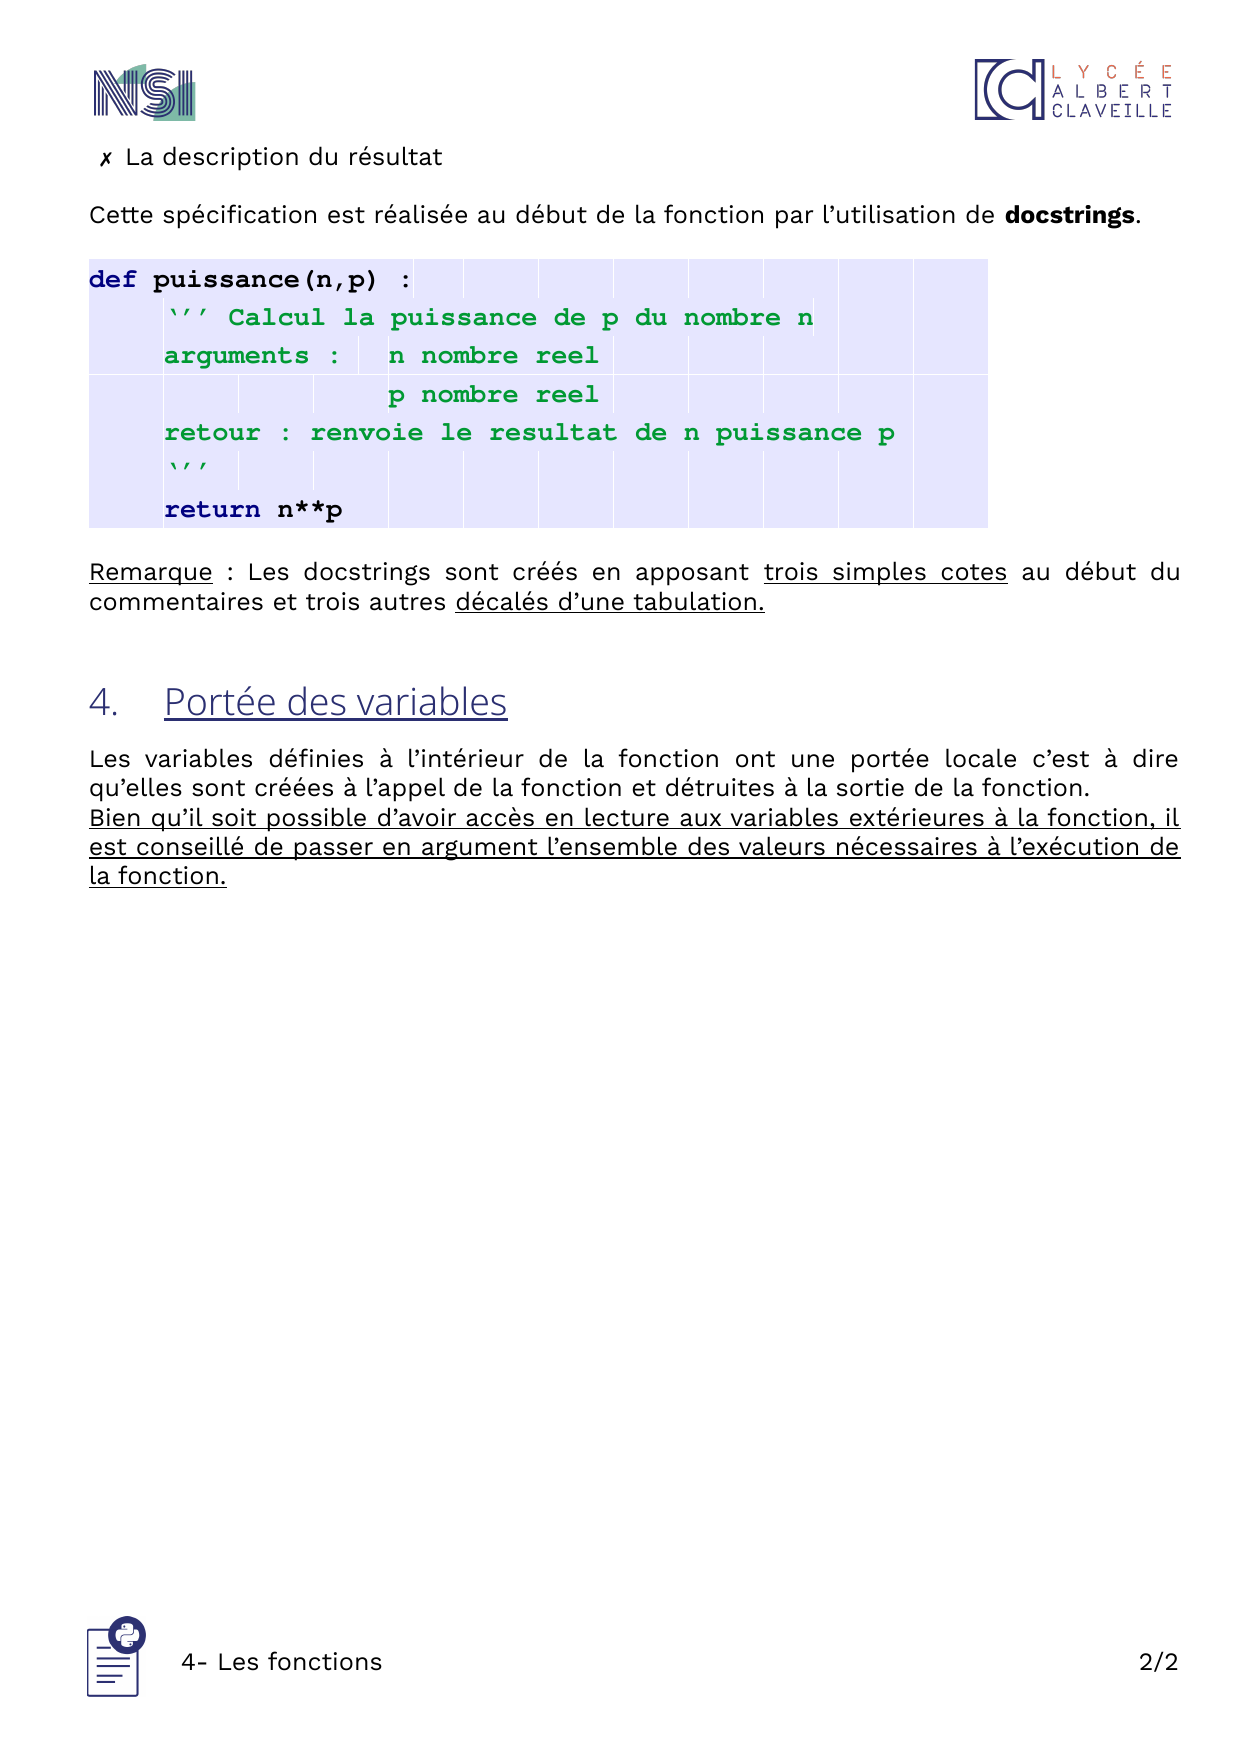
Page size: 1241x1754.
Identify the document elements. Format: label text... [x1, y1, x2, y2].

text est conseillé de passer en argument l’ensemble des valeurs nécessaires à l’exécution de [88, 829, 1181, 857]
picture [94, 64, 196, 121]
text p nombre reel [88, 374, 1181, 413]
text def puissance(n,p) : [988, 259, 1181, 298]
picture [974, 59, 1172, 120]
text arguments : n nombre reel [988, 336, 1181, 374]
text la fonction. [88, 858, 1181, 891]
text Remarque : Les docstrings sont créés en apposant trois simples cotes au début du commentaires et trois autres décalés d’une tabulation. [88, 558, 1181, 616]
list La description du résultat [100, 142, 1181, 171]
text ‘’’ Calcul la puissance de p du nombre n [988, 298, 1181, 336]
text retour : renvoie le resultat de n puissance p [988, 413, 1181, 451]
text Les variables définies à l’intérieur de la fonction ont une portée locale c’est à dire qu’elles sont créées à l’appel de la fonction et détruites à la sortie de la fonction. [88, 744, 1181, 803]
subtitle Portée des variables [88, 675, 1181, 726]
text Cette spécification est réalisée au début de la fonction par l’utilisation de docstrings. [88, 200, 1181, 230]
text ‘’’ [988, 451, 1181, 490]
text arguments : n nombre reel [163, 336, 310, 374]
picture [87, 1616, 146, 1697]
text return n**p [988, 490, 1181, 528]
text Bien qu’il soit possible d’avoir accès en lecture aux variables extérieures à la fonction, il [88, 803, 1181, 828]
